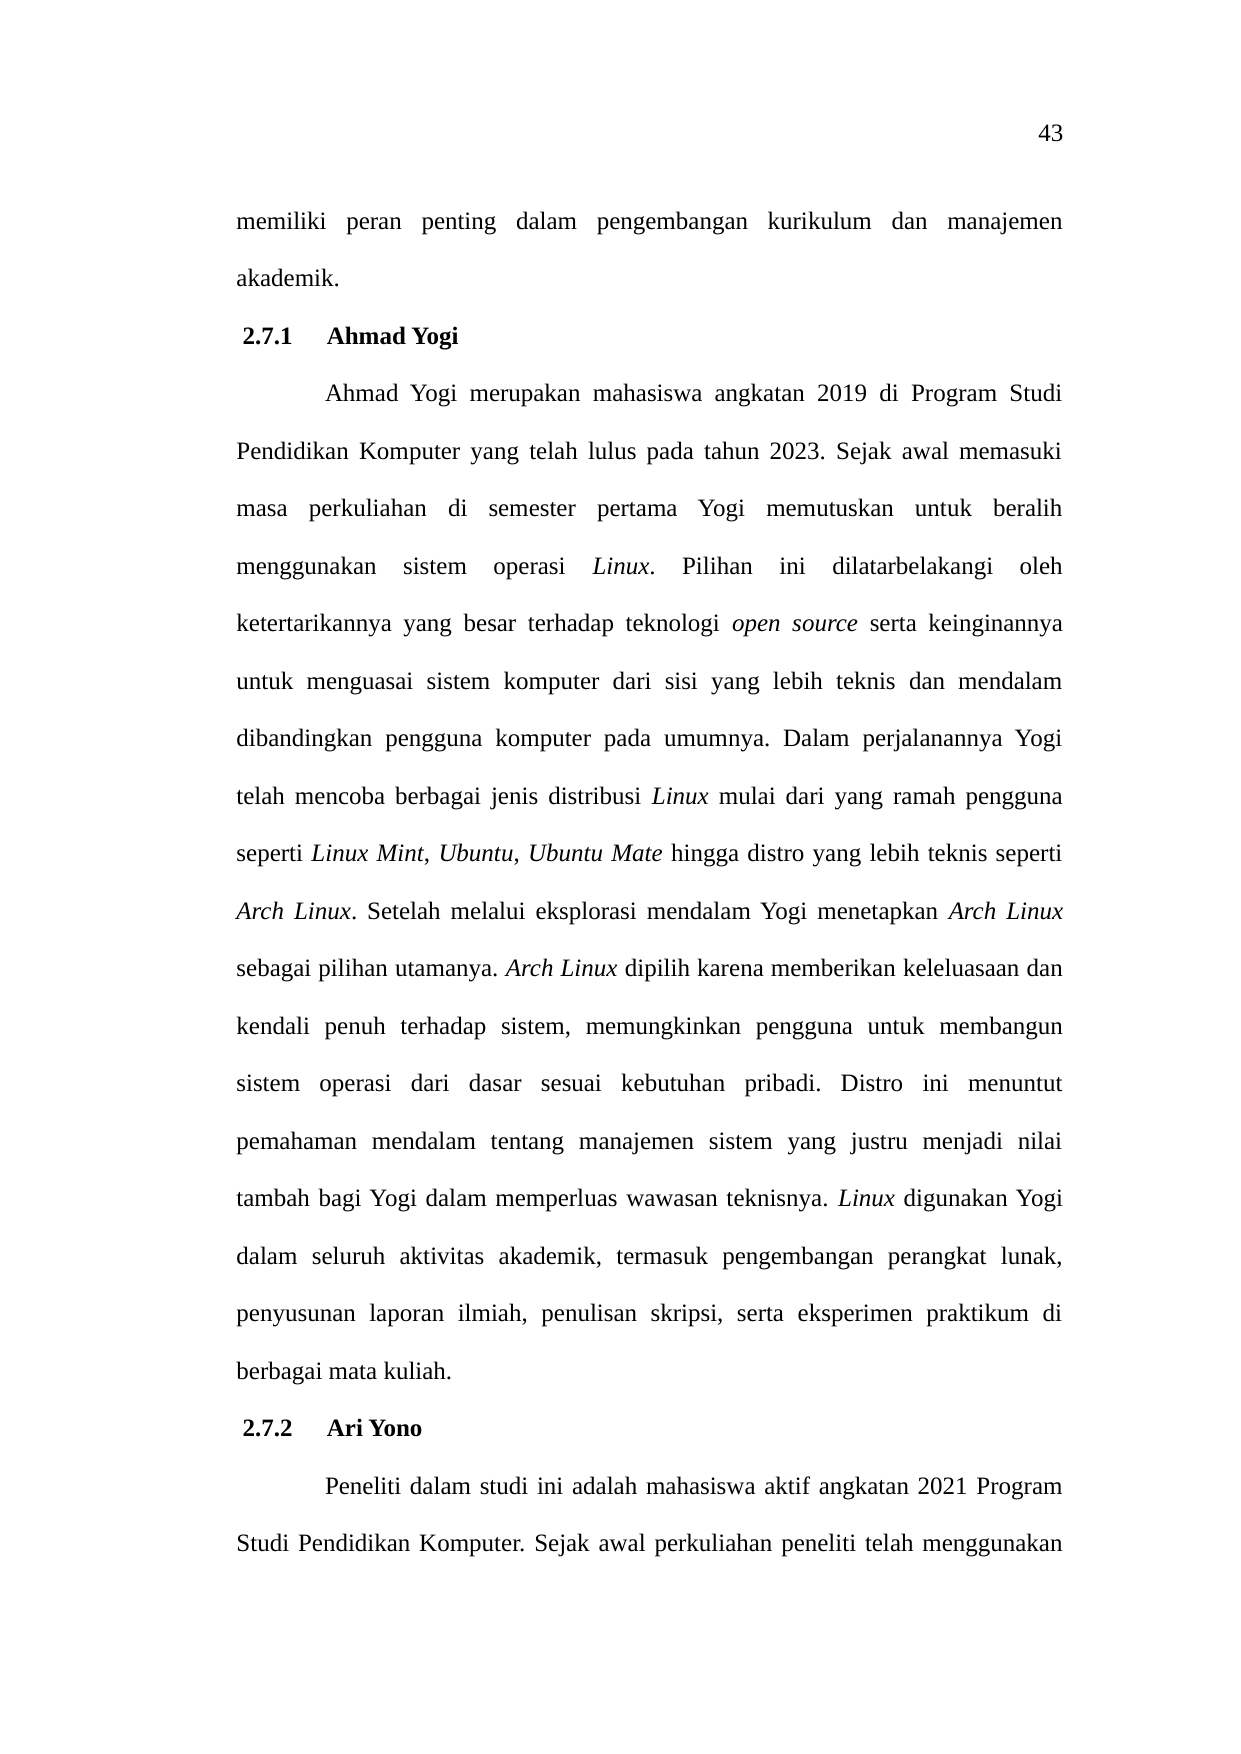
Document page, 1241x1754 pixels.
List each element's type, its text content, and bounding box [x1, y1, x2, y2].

subtitle Ari Yono [236, 1413, 1063, 1442]
text Peneliti dalam studi ini adalah mahasiswa aktif angkatan 2021 Program Studi Pendidikan Komputer. Sejak awal perkuliahan peneliti telah menggunakan [236, 1471, 1063, 1557]
subtitle Ahmad Yogi [236, 321, 1063, 350]
text Ahmad Yogi merupakan mahasiswa angkatan 2019 di Program Studi Pendidikan Komputer yang telah lulus pada tahun 2023. Sejak awal memasuki masa perkuliahan di semester pertama Yogi memutuskan untuk beralih menggunakan sistem operasi Linux. Pilihan ini dilatarbelakangi oleh ketertarikannya yang besar terhadap teknologi open source serta keinginannya untuk menguasai sistem komputer dari sisi yang lebih teknis dan mendalam dibandingkan pengguna komputer pada umumnya. Dalam perjalanannya Yogi telah mencoba berbagai jenis distribusi Linux mulai dari yang ramah pengguna seperti Linux Mint, Ubuntu, Ubuntu Mate hingga distro yang lebih teknis seperti Arch Linux. Setelah melalui eksplorasi mendalam Yogi menetapkan Arch Linux sebagai pilihan utamanya. Arch Linux dipilih karena memberikan keleluasaan dan kendali penuh terhadap sistem, memungkinkan pengguna untuk membangun sistem operasi dari dasar sesuai kebutuhan pribadi. Distro ini menuntut pemahaman mendalam tentang manajemen sistem yang justru menjadi nilai tambah bagi Yogi dalam memperluas wawasan teknisnya. Linux digunakan Yogi dalam seluruh aktivitas akademik, termasuk pengembangan perangkat lunak, penyusunan laporan ilmiah, penulisan skripsi, serta eksperimen praktikum di berbagai mata kuliah. [236, 378, 1063, 1385]
text memiliki peran penting dalam pengembangan kurikulum dan manajemen akademik. [236, 206, 1063, 292]
